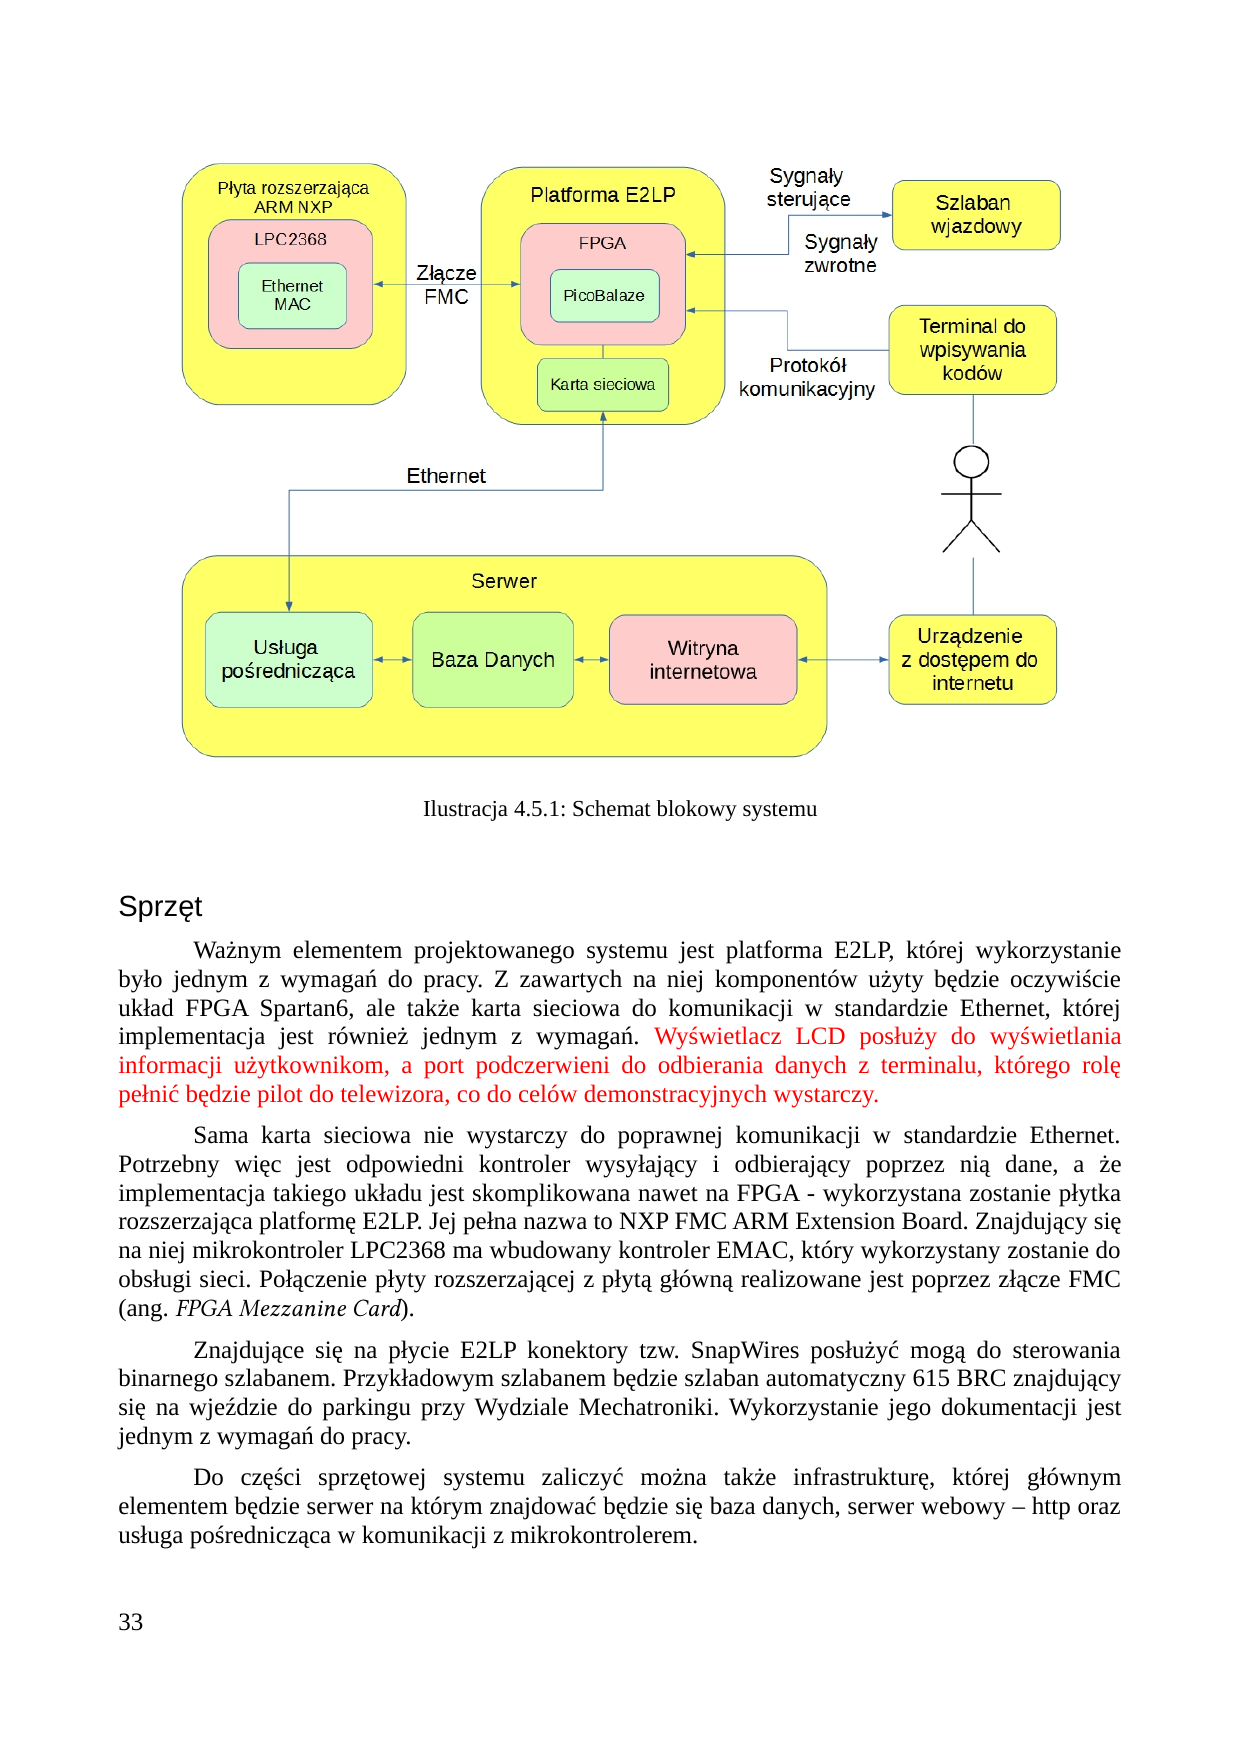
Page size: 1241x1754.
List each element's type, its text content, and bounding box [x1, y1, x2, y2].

text Ważnym elementem projektowanego systemu jest platforma E2LP, której wykorzystanie było jednym z wymagań do pracy. Z zawartych na niej komponentów użyty będzie oczywiście układ FPGA Spartan6, ale także karta sieciowa do komunikacji w standardzie Ethernet, której implementacja jest również jednym z wymagań. Wyświetlacz LCD posłuży do wyświetlania informacji użytkownikom, a port podczerwieni do odbierania danych z terminalu, którego rolę pełnić będzie pilot do telewizora, co do celów demonstracyjnych wystarczy. [118, 935, 1122, 1108]
subtitle Sprzęt [118, 889, 1122, 923]
text Znajdujące się na płycie E2LP konektory tzw. SnapWires posłużyć mogą do sterowania binarnego szlabanem. Przykładowym szlabanem będzie szlaban automatyczny 615 BRC znajdujący się na wjeździe do parkingu przy Wydziale Mechatroniki. Wykorzystanie jego dokumentacji jest jednym z wymagań do pracy. [118, 1335, 1122, 1450]
text Do części sprzętowej systemu zaliczyć można także infrastrukturę, której głównym elementem będzie serwer na którym znajdować będzie się baza danych, serwer webowy – http oraz usługa pośrednicząca w komunikacji z mikrokontrolerem. [118, 1462, 1122, 1548]
text Sama karta sieciowa nie wystarczy do poprawnej komunikacji w standardzie Ethernet. Potrzebny więc jest odpowiedni kontroler wysyłający i odbierający poprzez nią dane, a że implementacja takiego układu jest skomplikowana nawet na FPGA - wykorzystana zostanie płytka rozszerzająca platformę E2LP. Jej pełna nazwa to NXP FMC ARM Extension Board. Znajdujący się na niej mikrokontroler LPC2368 ma wbudowany kontroler EMAC, który wykorzystany zostanie do obsługi sieci. Połączenie płyty rozszerzającej z płytą główną realizowane jest poprzez złącze FMC (ang. FPGA Mezzanine Card). [118, 1120, 1122, 1322]
picture [132, 130, 1109, 795]
text Ilustracja 4.5.1: Schemat blokowy systemu [132, 795, 1109, 821]
